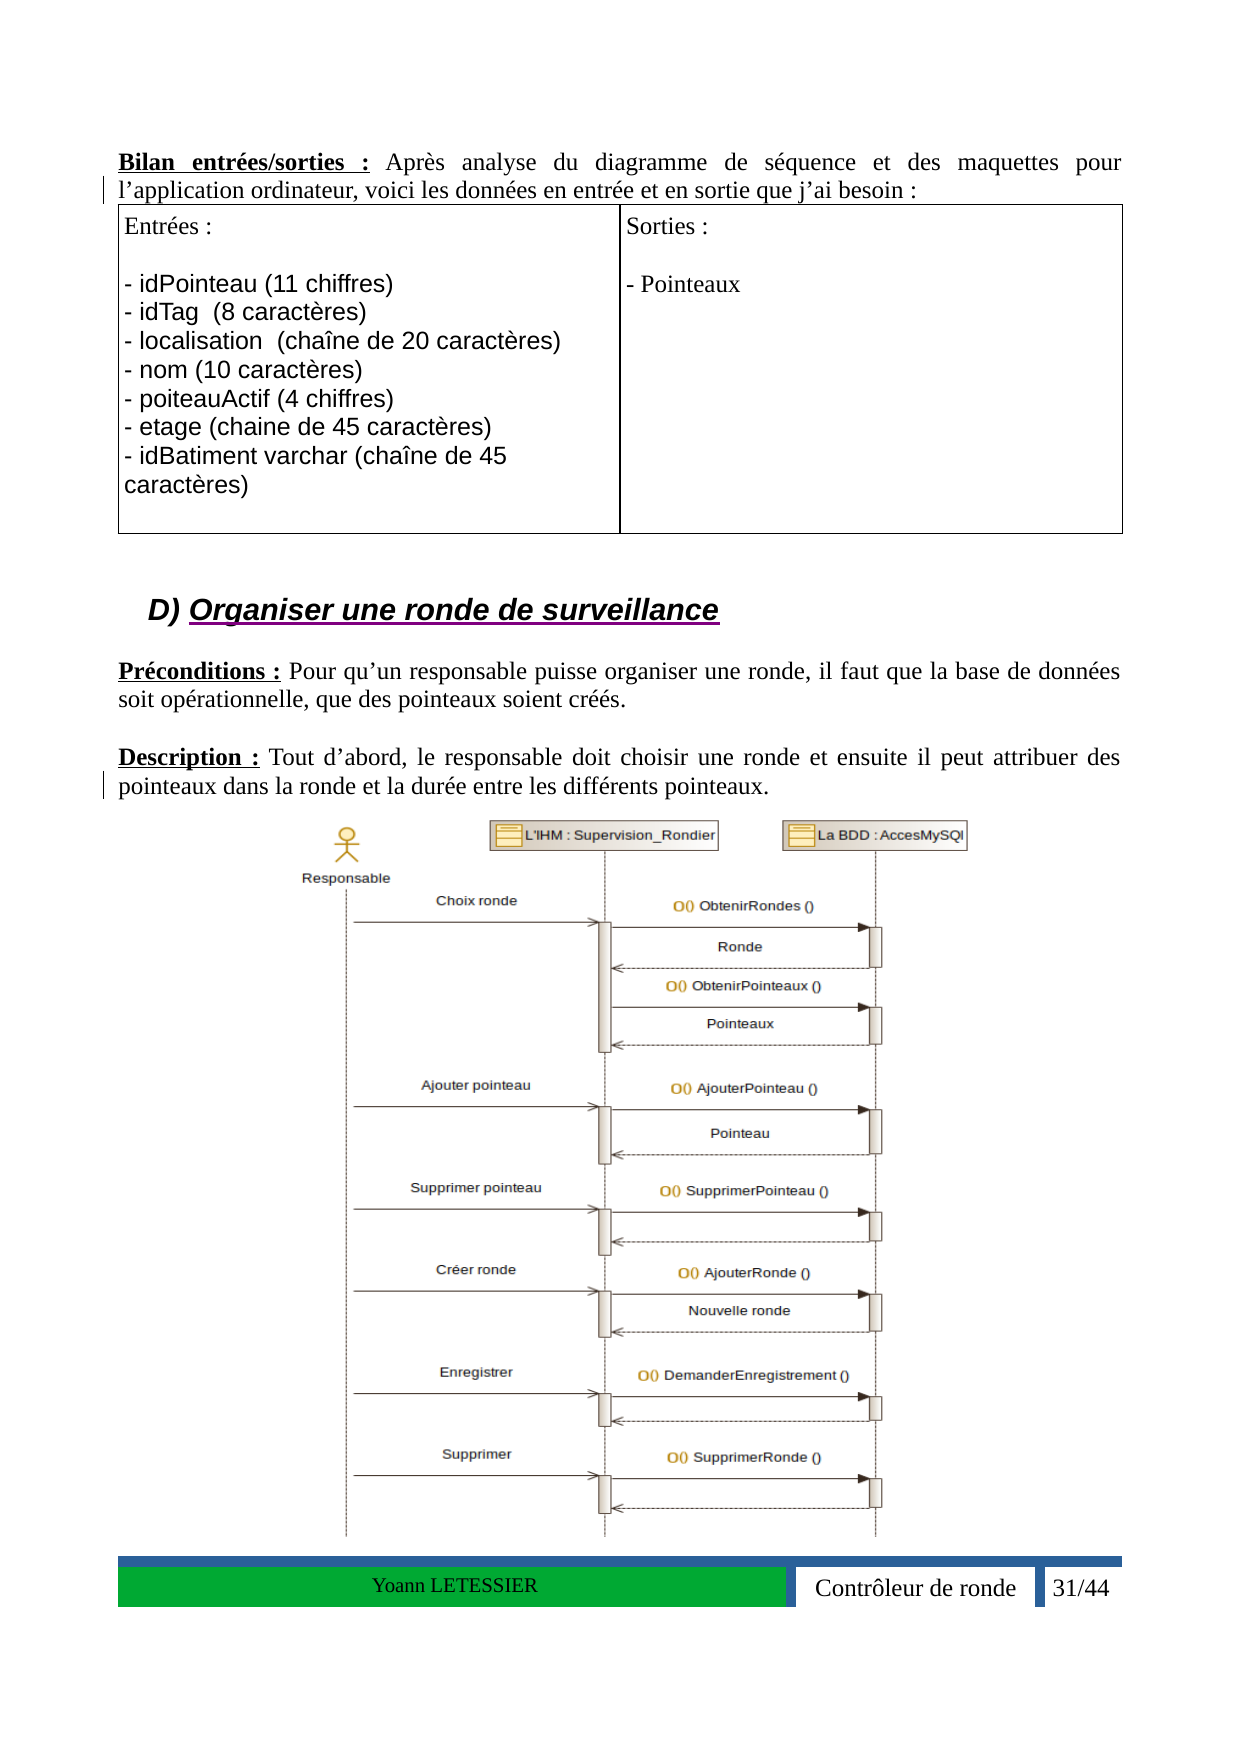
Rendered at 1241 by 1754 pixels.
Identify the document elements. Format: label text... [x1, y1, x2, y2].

picture [258, 811, 980, 1537]
text Préconditions : Pour qu’un responsable puisse organiser une ronde, il faut que la base de données soit opérationnelle, que des pointeaux soient créés. [118, 656, 1122, 713]
subtitle Organiser une ronde de surveillance [118, 592, 1122, 627]
text Bilan entrées/sorties : Après analyse du diagramme de séquence et des maquettes pour l’application ordinateur, voici les données en entrée et en sortie que j’ai besoin : [118, 147, 1122, 204]
table_header Entrées : - idPointeau (11 chiffres) - idTag (8 caractères) - localisation (chaîne de 20 caractères) - nom (10 caractères) - poiteauActif (4 chiffres) - etage (chaine de 45 caractères) - idBatiment varchar (chaîne de 45 caractères) [119, 205, 619, 533]
table_header Sorties : - Pointeaux [621, 205, 1122, 533]
text Description : Tout d’abord, le responsable doit choisir une ronde et ensuite il peut attribuer des pointeaux dans la ronde et la durée entre les différents pointeaux. [118, 742, 1122, 799]
